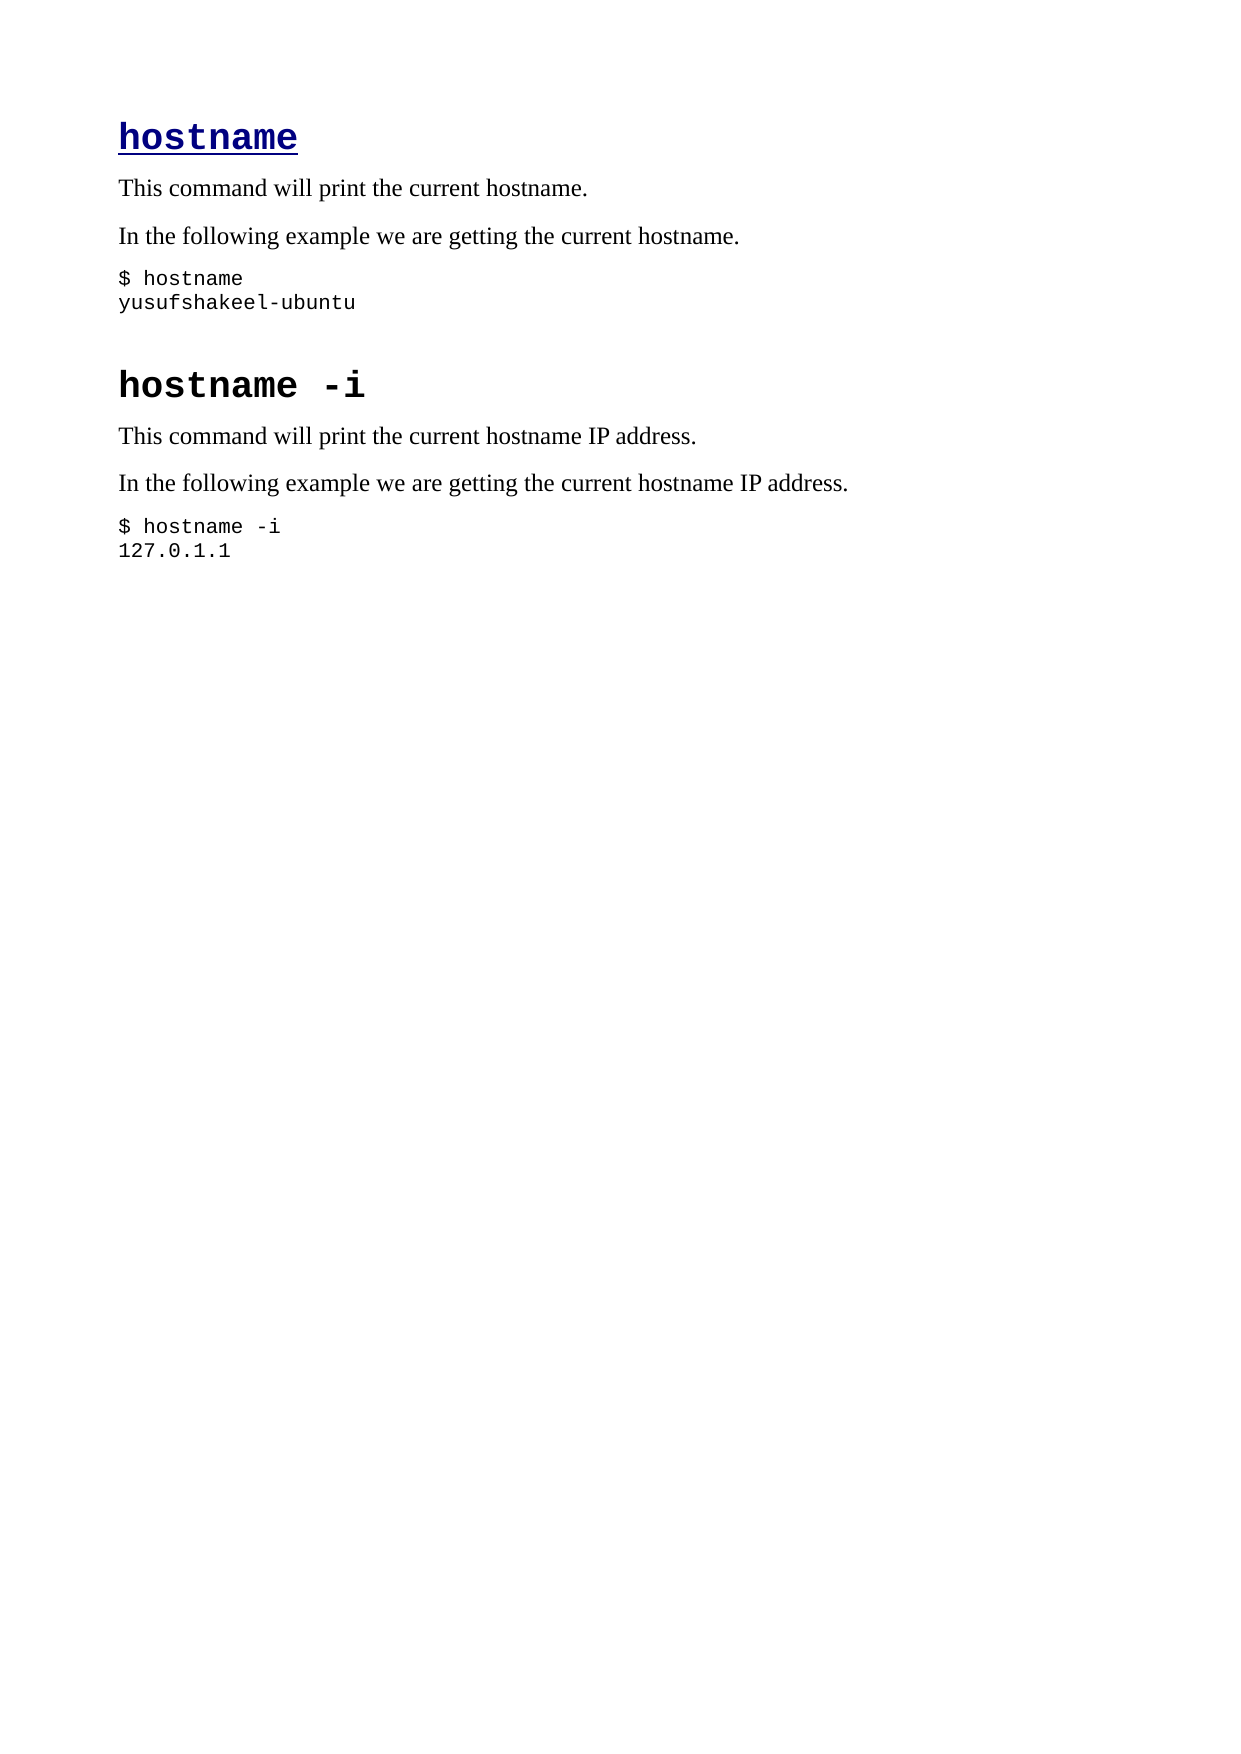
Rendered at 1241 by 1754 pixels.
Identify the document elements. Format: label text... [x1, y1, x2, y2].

text 127.0.1.1 [118, 540, 1122, 563]
text In the following example we are getting the current hostname. [118, 221, 1122, 249]
text This command will print the current hostname. [118, 173, 1122, 202]
text In the following example we are getting the current hostname IP address. [118, 468, 1122, 497]
subtitle hostname -i [118, 366, 1122, 408]
text This command will print the current hostname IP address. [118, 421, 1122, 450]
text $ hostname [118, 268, 1122, 292]
text yusufshakeel-ubuntu [118, 292, 1122, 316]
text $ hostname -i [118, 516, 1122, 540]
subtitle hostname [118, 118, 1122, 161]
